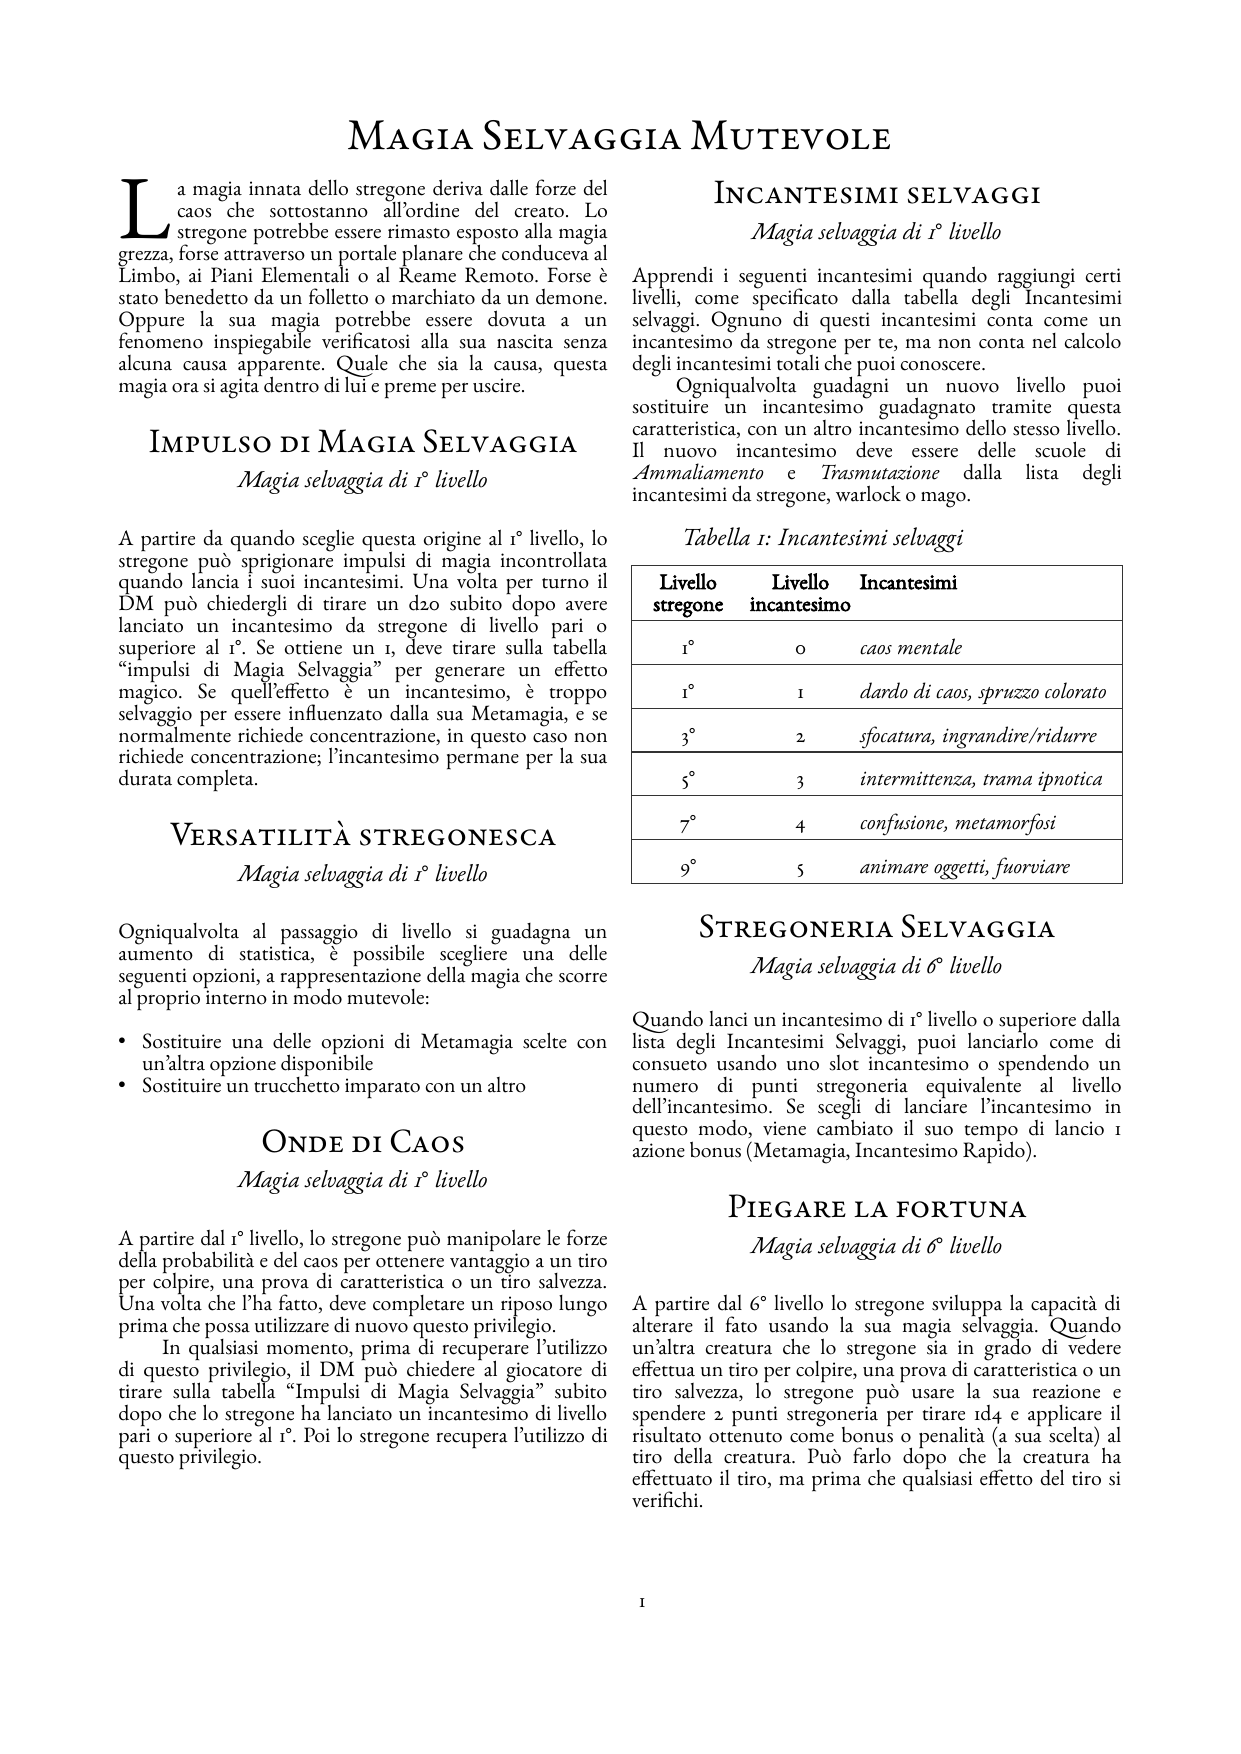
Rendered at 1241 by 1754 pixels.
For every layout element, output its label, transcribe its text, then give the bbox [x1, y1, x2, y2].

text A partire dal 1° livello, lo stregone può manipolare le forze della probabilità e del caos per ottenere vantaggio a un tiro per colpire, una prova di caratteristica o un tiro salvezza. Una volta che l’ha fatto, deve completare un riposo lungo prima che possa utilizzare di nuovo questo privilegio. [118, 1212, 608, 1339]
subtitle Onde di Caos [118, 1128, 608, 1162]
table_cell 7° [632, 796, 744, 839]
table_cell 1° [632, 665, 744, 708]
table_cell dardo di caos, spruzzo colorato [856, 665, 1122, 708]
table_cell 1° [632, 621, 744, 664]
table_cell 3 [744, 753, 856, 795]
subtitle Stregoneria Selvaggia [632, 913, 1122, 947]
subtitle Magia selvaggia di 6° livello [632, 1236, 1122, 1260]
subtitle Magia selvaggia di 1° livello [118, 864, 608, 888]
table_header Incantesimi [856, 566, 1122, 620]
text Ogniqualvolta al passaggio di livello si guadagna un aumento di statistica, è possibile scegliere una delle seguenti opzioni, a rappresentazione della magia che scorre al proprio interno in modo mutevole: [118, 906, 608, 1011]
text La magia innata dello stregone deriva dalle forze del caos che sottostanno all’ordine del creato. Lo stregone potrebbe essere rimasto esposto alla magia grezza, forse attraverso un portale planare che conduceva al Limbo, ai Piani Elementali o al Reame Remoto. Forse è stato benedetto da un folletto o marchiato da un demone. Oppure la sua magia potrebbe essere dovuta a un fenomeno inspiegabile verificatosi alla sua nascita senza alcuna causa apparente. Quale che sia la causa, questa magia ora si agita dentro di lui e preme per uscire. [118, 179, 608, 398]
subtitle Magia selvaggia di 6° livello [632, 956, 1122, 980]
text Apprendi i seguenti incantesimi quando raggiungi certi livelli, come specificato dalla tabella degli Incantesimi selvaggi. Ognuno di questi incantesimi conta come un incantesimo da stregone per te, ma non conta nel calcolo degli incantesimi totali che puoi conoscere. [632, 264, 1122, 376]
table_header Livello stregone [632, 566, 744, 620]
subtitle Versatilità stregonesca [118, 822, 608, 856]
subtitle Piegare la fortuna [632, 1193, 1122, 1227]
text In qualsiasi momento, prima di recuperare l’utilizzo di questo privilegio, il DM può chiedere al giocatore di tirare sulla tabella “Impulsi di Magia Selvaggia” subito dopo che lo stregone ha lanciato un incantesimo di livello pari o superiore al 1°. Poi lo stregone recupera l’utilizzo di questo privilegio. [118, 1339, 608, 1470]
text A partire da quando sceglie questa origine al 1° livello, lo stregone può sprigionare impulsi di magia incontrollata quando lancia i suoi incantesimi. Una volta per turno il DM può chiedergli di tirare un d20 subito dopo avere lanciato un incantesimo da stregone di livello pari o superiore al 1°. Se ottiene un 1, deve tirare sulla tabella “impulsi di Magia Selvaggia” per generare un effetto magico. Se quell’effetto è un incantesimo, è troppo selvaggio per essere influenzato dalla sua Metamagia, e se normalmente richiede concentrazione, in questo caso non richiede concentrazione; l’incantesimo permane per la sua durata completa. [118, 512, 608, 792]
text Quando lanci un incantesimo di 1° livello o superiore dalla lista degli Incantesimi Selvaggi, puoi lanciarlo come di consueto usando uno slot incantesimo o spendendo un numero di punti stregoneria equivalente al livello dell’incantesimo. Se scegli di lanciare l’incantesimo in questo modo, viene cambiato il suo tempo di lancio 1 azione bonus (Metamagia, Incantesimo Rapido). [632, 998, 1122, 1164]
text A partire dal 6° livello lo stregone sviluppa la capacità di alterare il fato usando la sua magia selvaggia. Quando un’altra creatura che lo stregone sia in grado di vedere effettua un tiro per colpire, una prova di caratteristica o un tiro salvezza, lo stregone può usare la sua reazione e spendere 2 punti stregoneria per tirare 1d4 e applicare il risultato ottenuto come bonus o penalità (a sua scelta) al tiro della creatura. Può farlo dopo che la creatura ha effettuato il tiro, ma prima che qualsiasi effetto del tiro si verifichi. [632, 1278, 1122, 1514]
subtitle Magia selvaggia di 1° livello [118, 471, 608, 495]
text Tabella 1: Incantesimi selvaggi [632, 520, 1122, 552]
table_cell 5° [632, 753, 744, 795]
table_cell 3° [632, 709, 744, 751]
table_cell intermittenza, trama ipnotica [856, 753, 1122, 795]
table_cell 4 [744, 796, 856, 839]
table_cell animare oggetti, fuorviare [856, 840, 1122, 883]
table_cell 2 [744, 709, 856, 751]
table_cell caos mentale [856, 621, 1122, 664]
subtitle Incantesimi selvaggi [632, 179, 1122, 214]
text Ogniqualvolta guadagni un nuovo livello puoi sostituire un incantesimo guadagnato tramite questa caratteristica, con un altro incantesimo dello stesso livello. Il nuovo incantesimo deve essere delle scuole di Ammaliamento e Trasmutazione dalla lista degli incantesimi da stregone, warlock o mago. [632, 376, 1122, 508]
table_cell 5 [744, 840, 856, 883]
table_cell confusione, metamorfosi [856, 796, 1122, 839]
table_header Livello incantesimo [744, 566, 856, 620]
subtitle Magia selvaggia di 1° livello [118, 1171, 608, 1195]
table_cell sfocatura, ingrandire/ridurre [856, 709, 1122, 751]
table_cell 1 [744, 665, 856, 708]
subtitle Impulso di Magia Selvaggia [118, 428, 608, 462]
table_cell 9° [632, 840, 744, 883]
title Magia Selvaggia Mutevole [118, 118, 1122, 162]
table_cell 0 [744, 621, 856, 664]
list Sostituire una delle opzioni di Metamagia scelte con un’altra opzione disponibile [118, 1020, 608, 1076]
subtitle Magia selvaggia di 1° livello [632, 222, 1122, 247]
list Sostituire un trucchetto imparato con un altro [118, 1076, 608, 1098]
